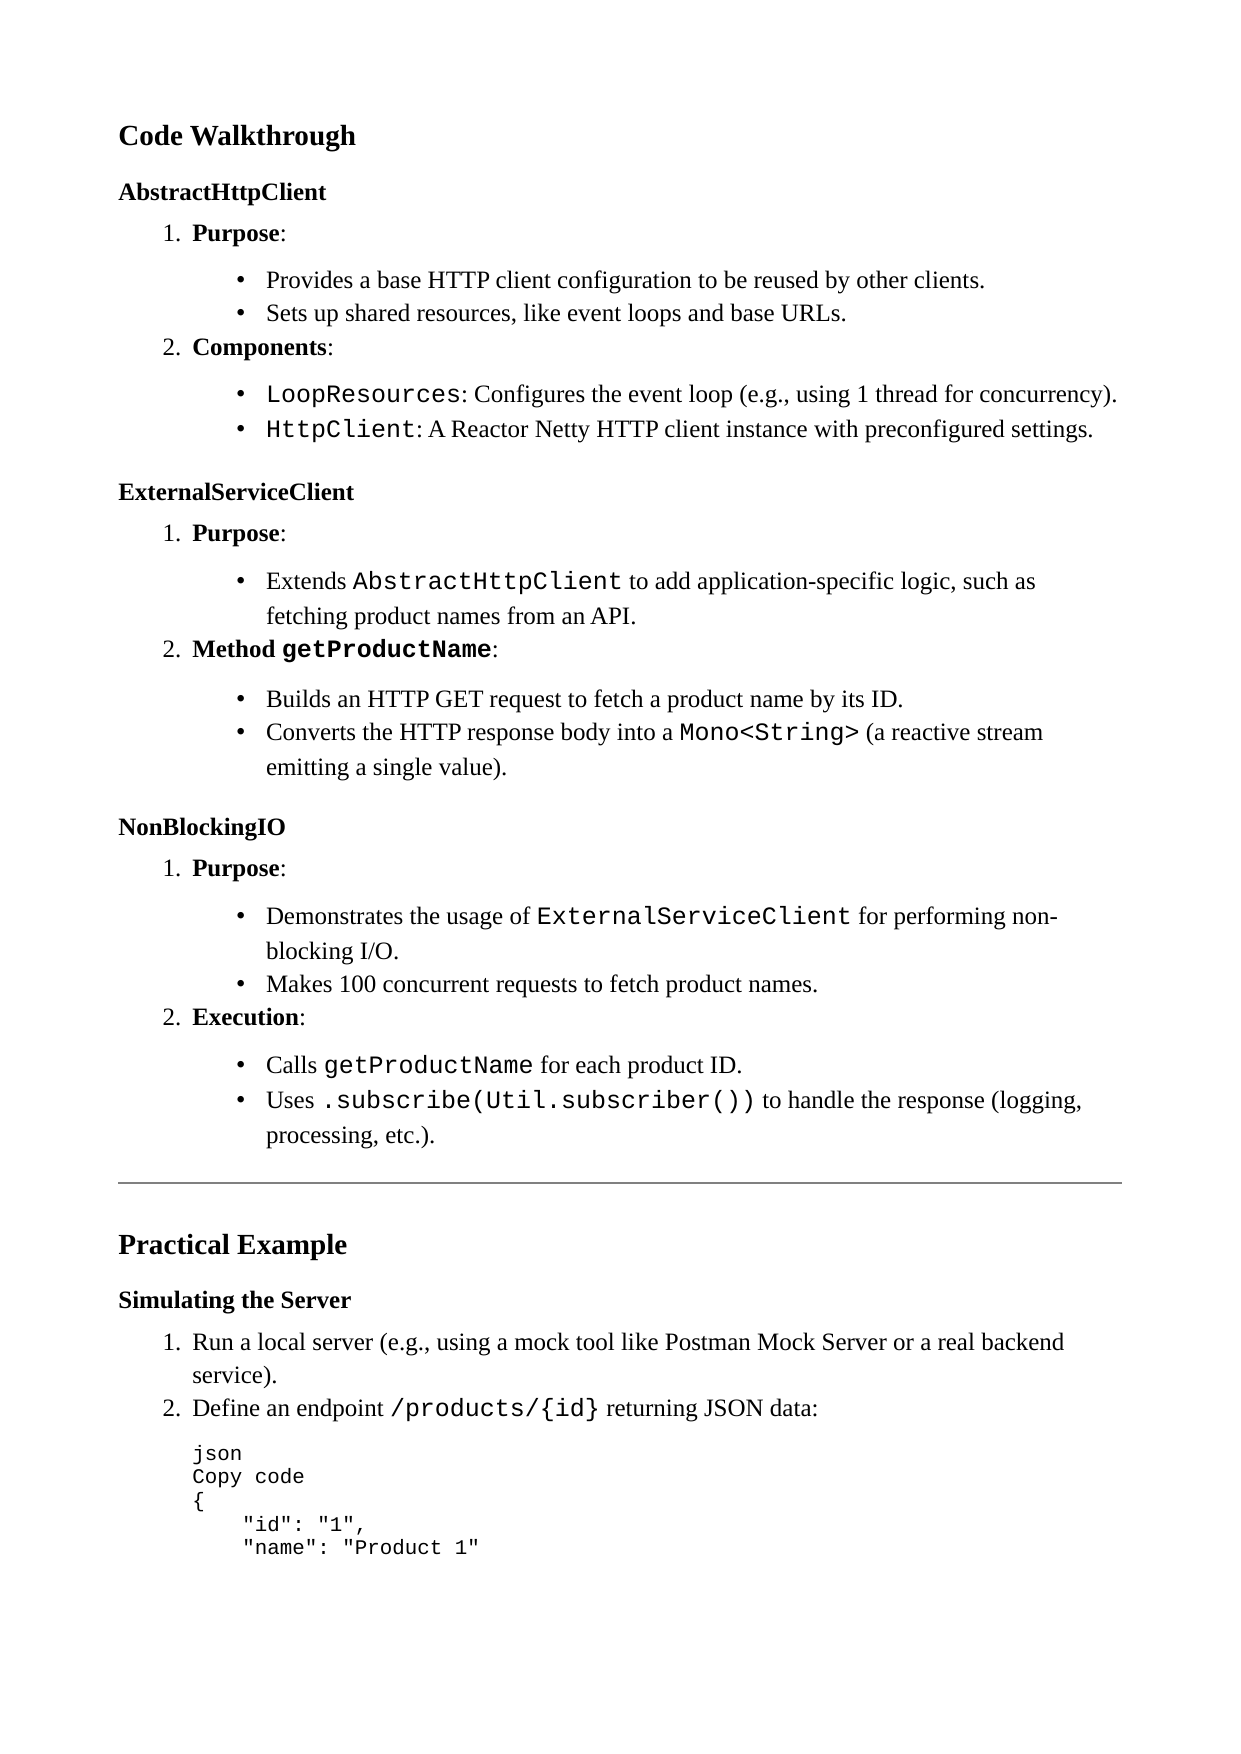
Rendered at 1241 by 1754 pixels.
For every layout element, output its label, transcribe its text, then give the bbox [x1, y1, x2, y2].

list Converts the HTTP response body into a Mono<String> (a reactive stream emitting a single value). [236, 717, 1122, 781]
list "id": "1", [162, 1514, 1122, 1537]
subtitle Simulating the Server [118, 1285, 1122, 1314]
list { [162, 1490, 1122, 1514]
list LoopResources: Configures the event loop (e.g., using 1 thread for concurrency). [236, 379, 1122, 410]
list HttpClient: A Reactor Netty HTTP client instance with preconfigured settings. [236, 414, 1122, 445]
list "name": "Product 1" [162, 1537, 1122, 1561]
subtitle Practical Example [118, 1227, 1122, 1260]
list Provides a base HTTP client configuration to be reused by other clients. [236, 266, 1122, 294]
list Run a local server (e.g., using a mock tool like Postman Mock Server or a real backend service). [162, 1327, 1122, 1388]
list Makes 100 concurrent requests to fetch product names. [236, 969, 1122, 998]
list Define an endpoint /products/{id} returning JSON data: [162, 1393, 1122, 1423]
list Copy code [162, 1466, 1122, 1490]
list Purpose: [162, 218, 1122, 247]
list Method getProductName: [162, 634, 1122, 665]
subtitle Code Walkthrough [118, 118, 1122, 152]
subtitle ExternalServiceClient [118, 477, 1122, 506]
list Purpose: [162, 853, 1122, 882]
list Purpose: [162, 518, 1122, 547]
list Components: [162, 332, 1122, 360]
list Uses .subscribe(Util.subscriber()) to handle the response (logging, processing, etc.). [236, 1085, 1122, 1149]
list Demonstrates the usage of ExternalServiceClient for performing non-blocking I/O. [236, 901, 1122, 965]
subtitle AbstractHttpClient [118, 177, 1122, 205]
list Sets up shared resources, like event loops and base URLs. [236, 298, 1122, 327]
list Builds an HTTP GET request to fetch a product name by its ID. [236, 684, 1122, 713]
list Extends AbstractHttpClient to add application-specific logic, such as fetching product names from an API. [236, 566, 1122, 630]
list json [162, 1443, 1122, 1466]
list Calls getProductName for each product ID. [236, 1050, 1122, 1081]
list Execution: [162, 1002, 1122, 1031]
subtitle NonBlockingIO [118, 812, 1122, 841]
